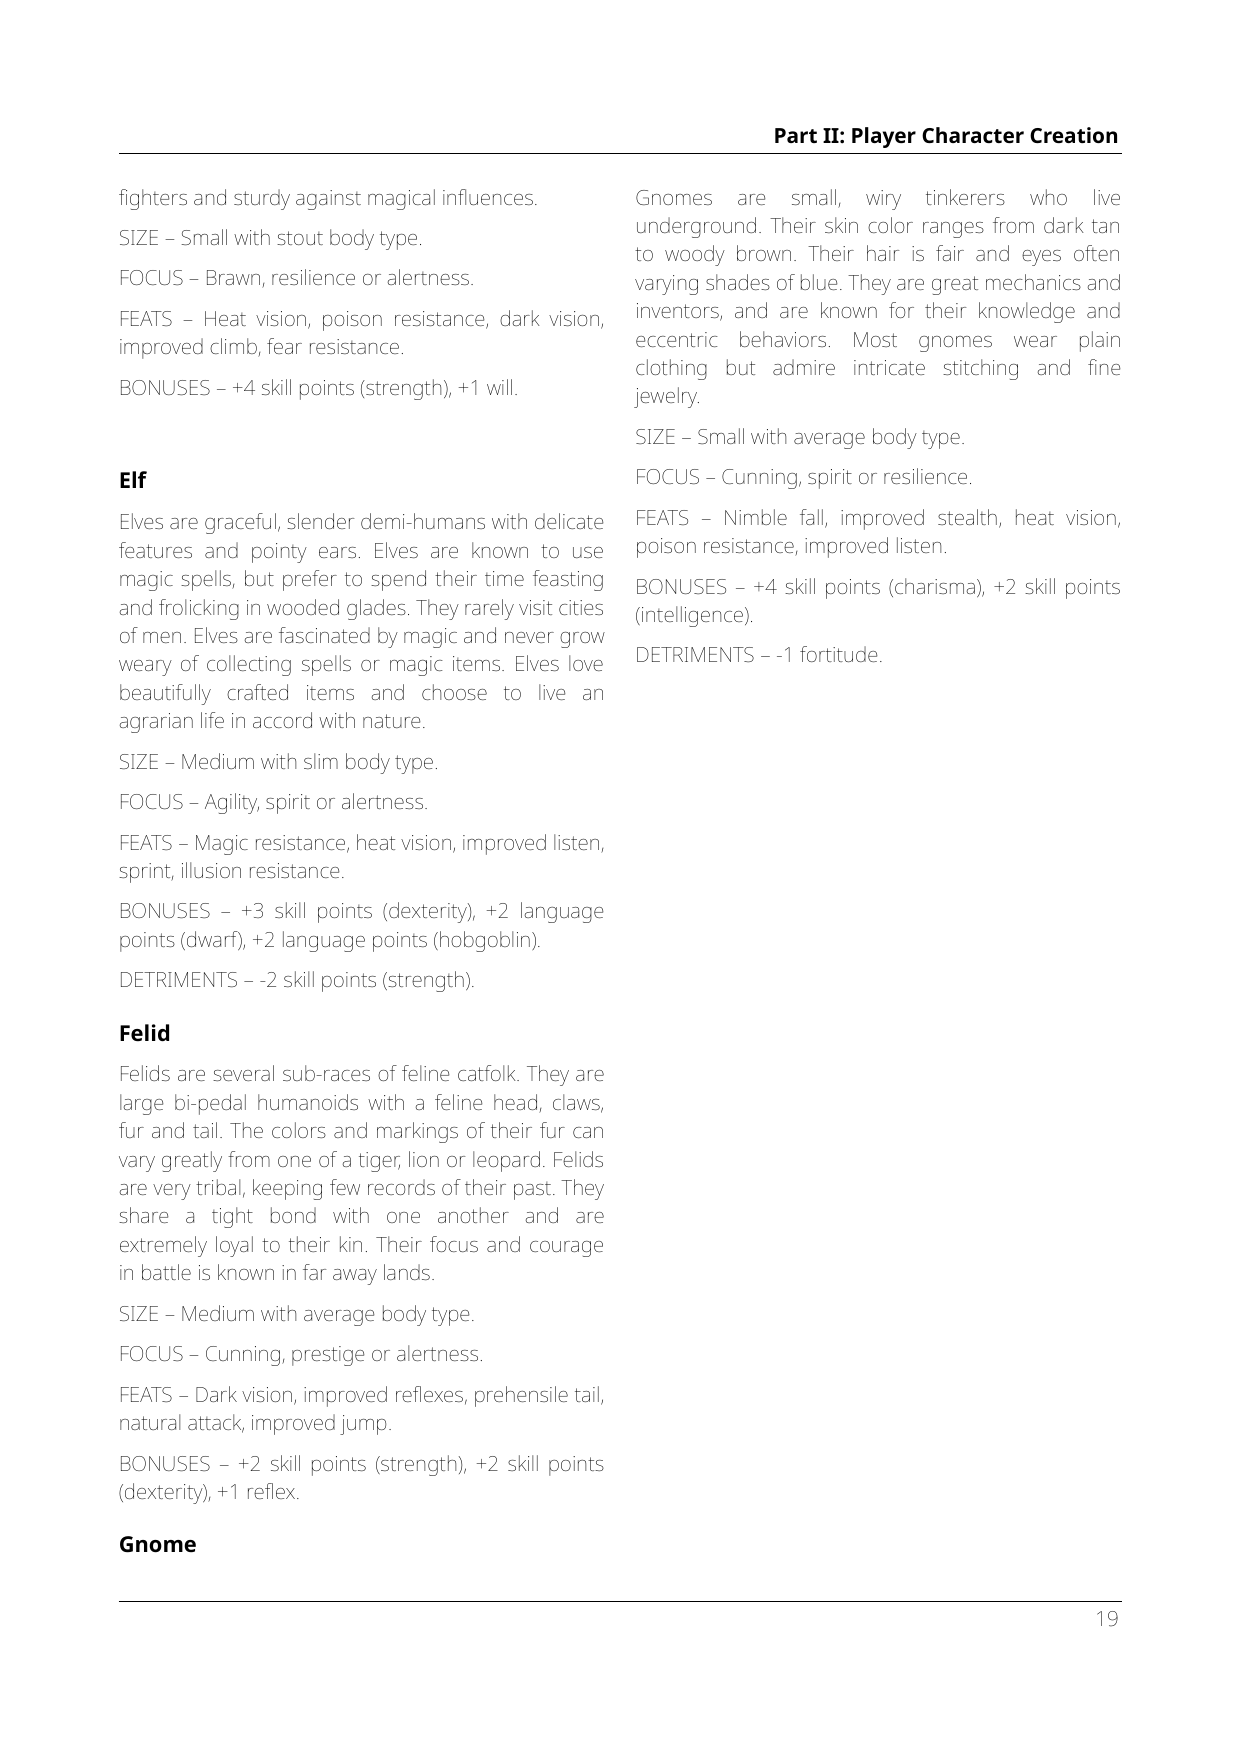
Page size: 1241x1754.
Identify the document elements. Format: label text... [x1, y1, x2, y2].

text DETRIMENTS – -1 fortitude. [635, 641, 1122, 669]
text FEATS – Dark vision, improved reflexes, prehensile tail, natural attack, improved jump. [118, 1380, 605, 1437]
text FOCUS – Agility, spirit or alertness. [118, 787, 605, 816]
text Felids are several sub-races of feline catfolk. They are large bi-pedal humanoids with a feline head, claws, fur and tail. The colors and markings of their fur can vary greatly from one of a tiger, lion or leopard. Felids are very tribal, keeping few records of their past. They share a tight bond with one another and are extremely loyal to their kin. Their focus and courage in battle is known in far away lands. [118, 1059, 605, 1287]
text FEATS – Magic resistance, heat vision, improved listen, sprint, illusion resistance. [118, 828, 605, 884]
text FOCUS – Cunning, prestige or alertness. [118, 1339, 605, 1368]
text fighters and sturdy against magical influences. [118, 183, 605, 211]
text FEATS – Heat vision, poison resistance, dark vision, improved climb, fear resistance. [118, 304, 605, 361]
text Felid [118, 1018, 605, 1047]
text Elf [118, 466, 605, 495]
text BONUSES – +4 skill points (charisma), +2 skill points (intelligence). [635, 572, 1122, 629]
text Elves are graceful, slender demi-humans with delicate features and pointy ears. Elves are known to use magic spells, but prefer to spend their time feasting and frolicking in wooded glades. They rarely visit cities of men. Elves are fascinated by magic and never grow weary of collecting spells or magic items. Elves love beautifully crafted items and choose to live an agrarian life in accord with nature. [118, 507, 605, 735]
text DETRIMENTS – -2 skill points (strength). [118, 965, 605, 994]
text SIZE – Small with stout body type. [118, 223, 605, 251]
text BONUSES – +2 skill points (strength), +2 skill points (dexterity), +1 reflex. [118, 1449, 605, 1506]
text SIZE – Medium with average body type. [118, 1299, 605, 1327]
text FOCUS – Brawn, resilience or alertness. [118, 263, 605, 292]
text Gnomes are small, wiry tinkerers who live underground. Their skin color ranges from dark tan to woody brown. Their hair is fair and eyes often varying shades of blue. They are great mechanics and inventors, and are known for their knowledge and eccentric behaviors. Most gnomes wear plain clothing but admire intricate stitching and fine jewelry. [635, 183, 1122, 410]
text SIZE – Small with average body type. [635, 422, 1122, 451]
text BONUSES – +3 skill points (dexterity), +2 language points (dwarf), +2 language points (hobgoblin). [118, 896, 605, 953]
text Gnome [118, 1529, 605, 1559]
text BONUSES – +4 skill points (strength), +1 will. [118, 373, 605, 401]
text FOCUS – Cunning, spirit or resilience. [635, 462, 1122, 491]
text SIZE – Medium with slim body type. [118, 747, 605, 775]
text FEATS – Nimble fall, improved stealth, heat vision, poison resistance, improved listen. [635, 503, 1122, 560]
